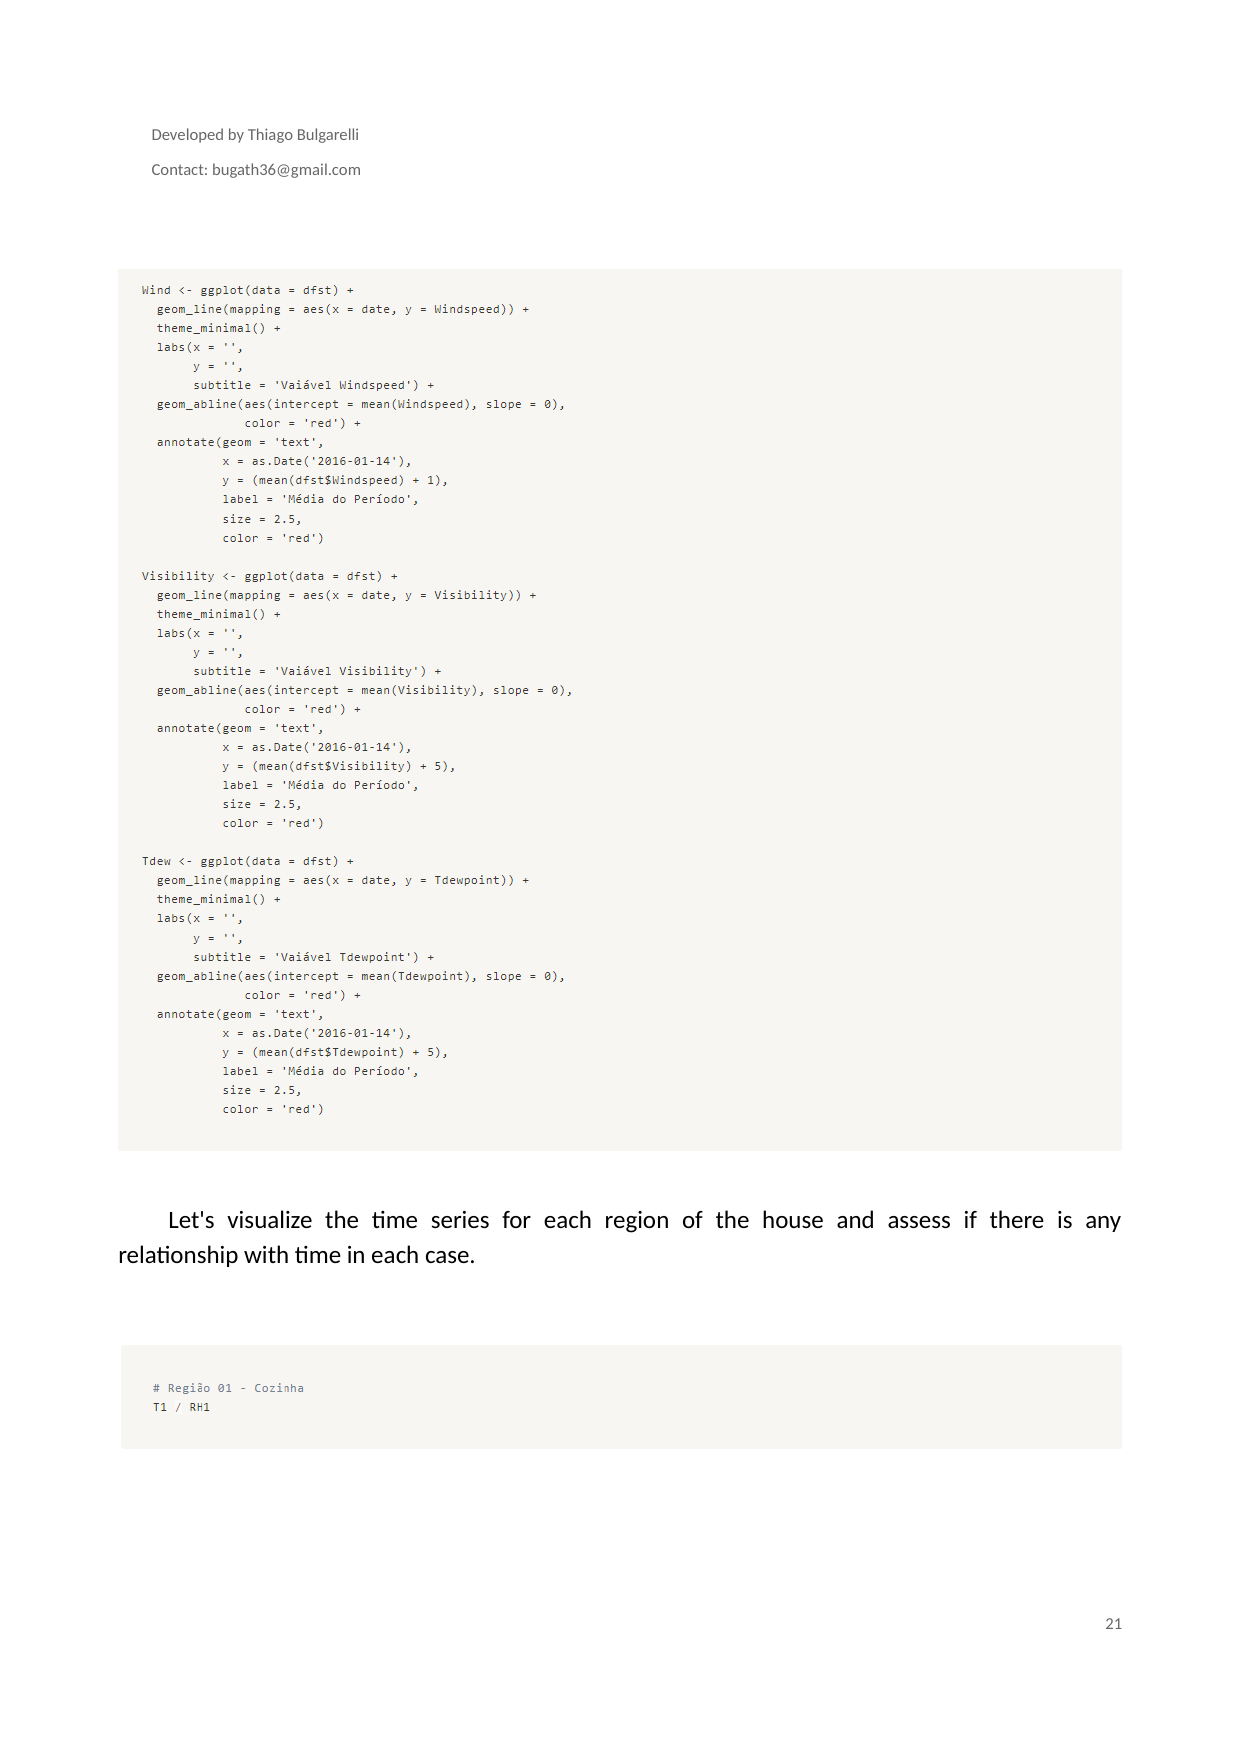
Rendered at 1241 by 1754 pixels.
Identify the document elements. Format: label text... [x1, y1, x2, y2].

picture [118, 269, 1123, 1151]
picture [118, 1345, 1123, 1450]
text Let's visualize the time series for each region of the house and assess if there is any relationship with time in each case. [118, 1205, 1122, 1270]
